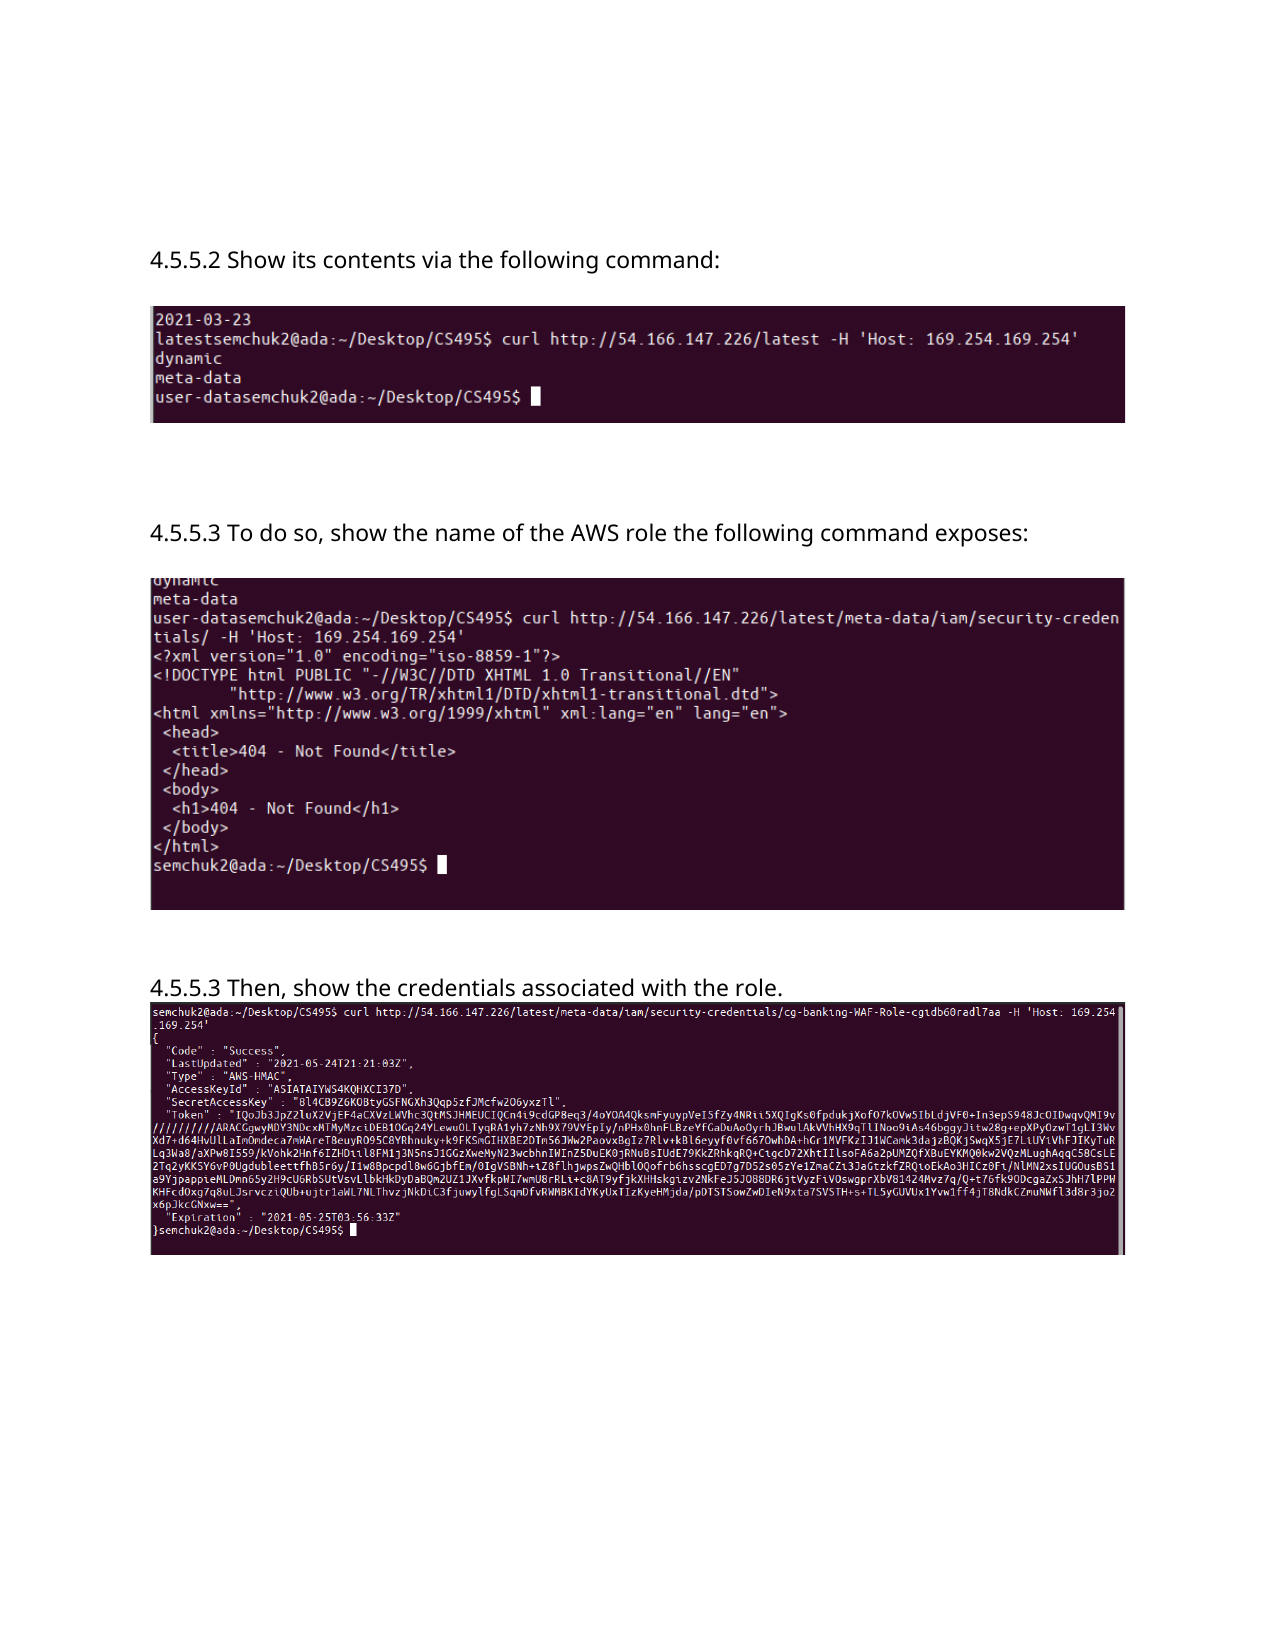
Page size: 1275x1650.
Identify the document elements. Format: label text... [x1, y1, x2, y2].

text 4.5.5.3 To do so, show the name of the AWS role the following command exposes: [150, 516, 1125, 548]
picture [150, 306, 1125, 423]
text 4.5.5.3 Then, show the credentials associated with the role. [150, 972, 1125, 1002]
picture [150, 578, 1125, 910]
text 4.5.5.2 Show its contents via the following command: [150, 244, 1125, 275]
picture [150, 1002, 1125, 1255]
